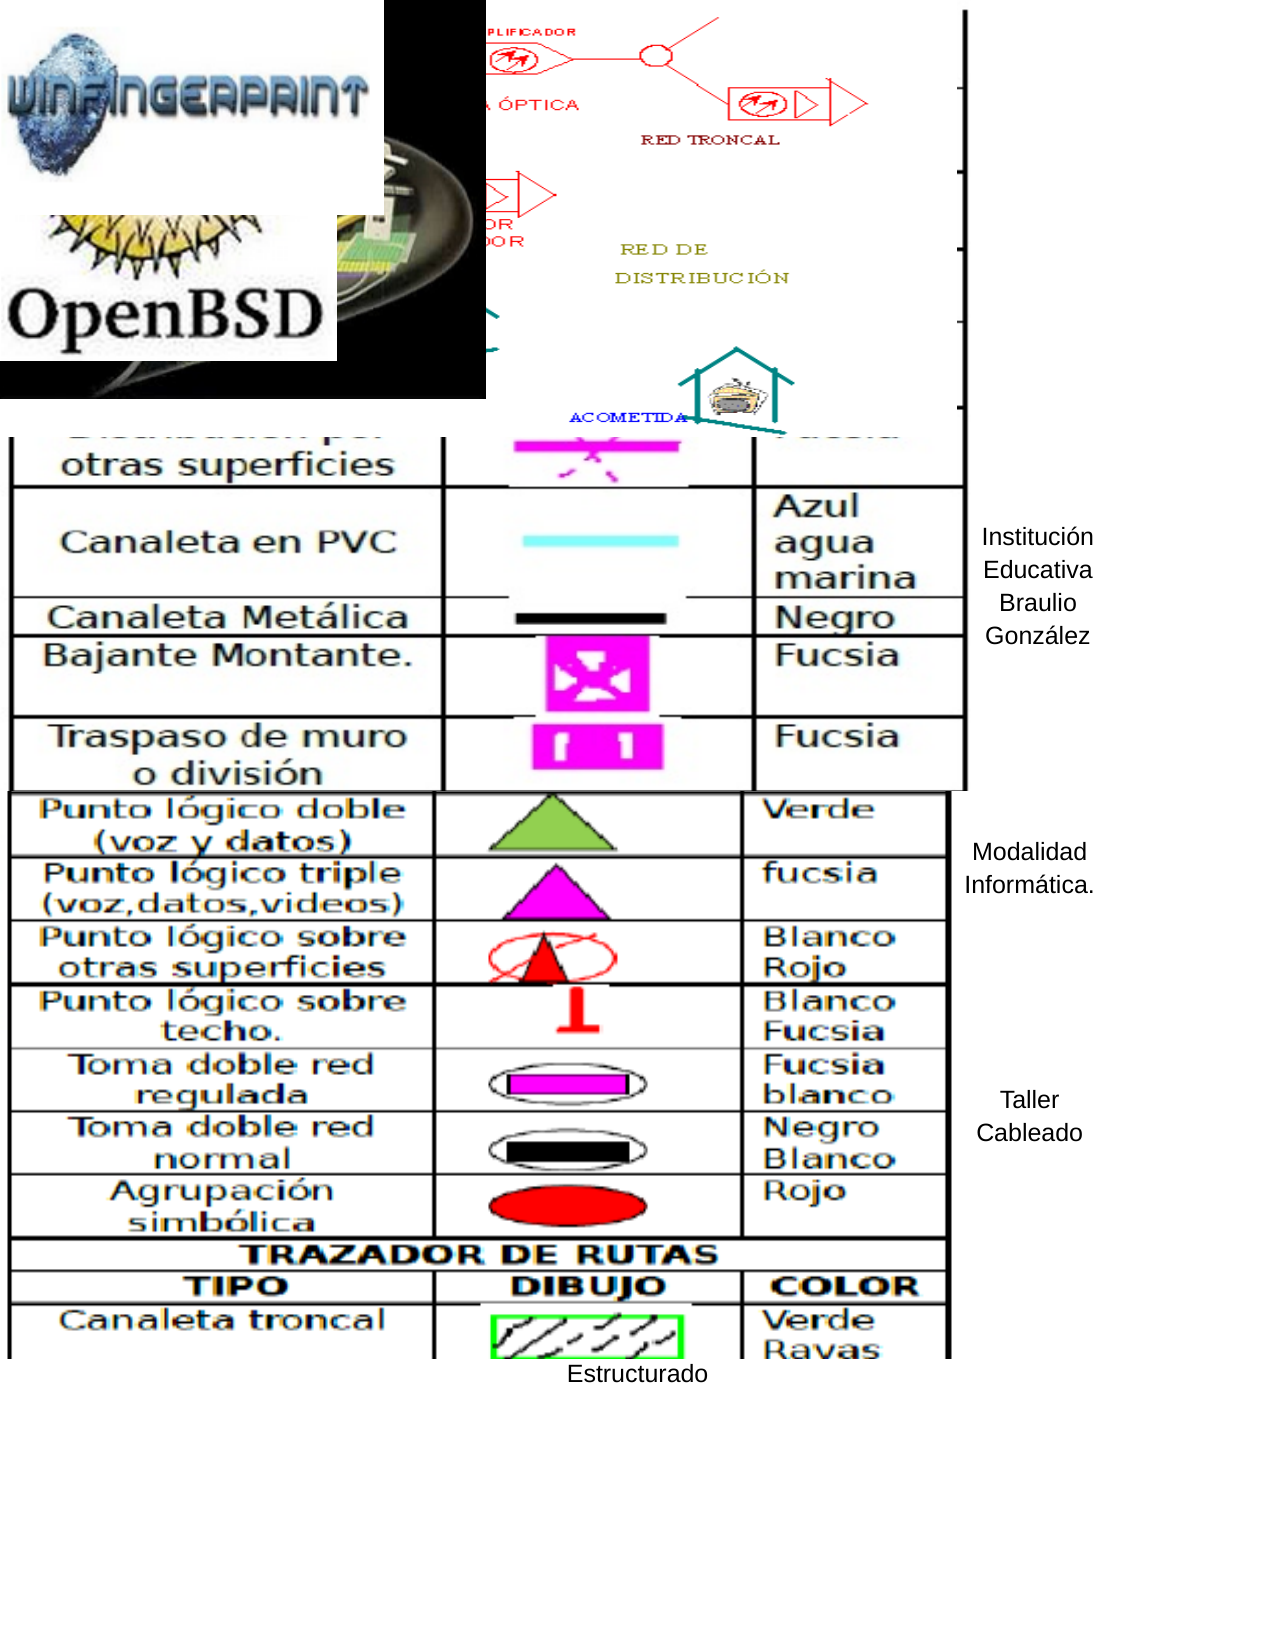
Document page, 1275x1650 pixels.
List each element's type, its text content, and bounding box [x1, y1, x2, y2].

text Modalidad Informática. [962, 837, 1098, 898]
text Taller Cableado Estructurado [177, 1085, 1098, 1387]
picture [0, 0, 997, 1359]
text Institución Educativa Braulio González [978, 148, 1098, 650]
